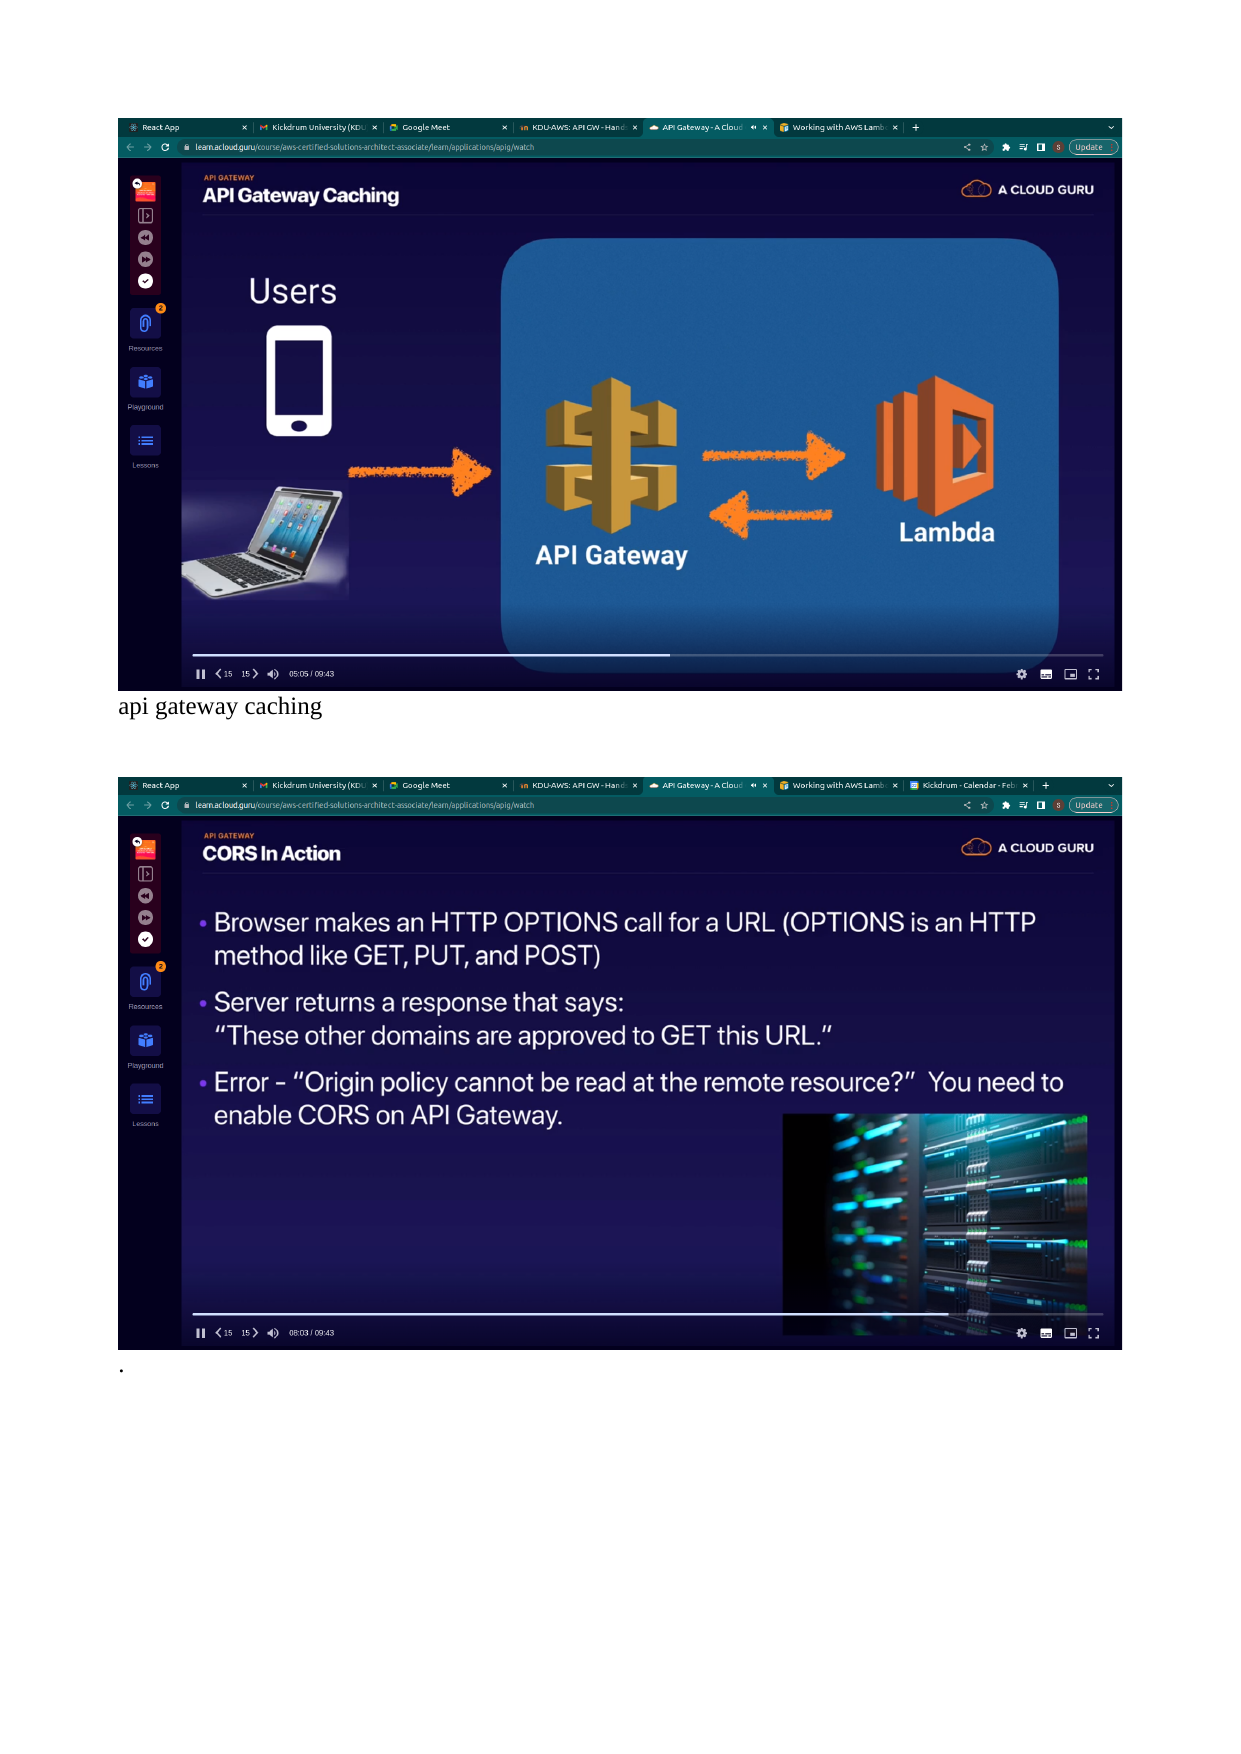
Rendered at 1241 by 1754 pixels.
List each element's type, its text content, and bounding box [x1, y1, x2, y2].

picture [118, 777, 1123, 1350]
text api gateway caching [118, 691, 1122, 719]
picture [118, 118, 1123, 691]
text . [118, 1350, 1122, 1378]
